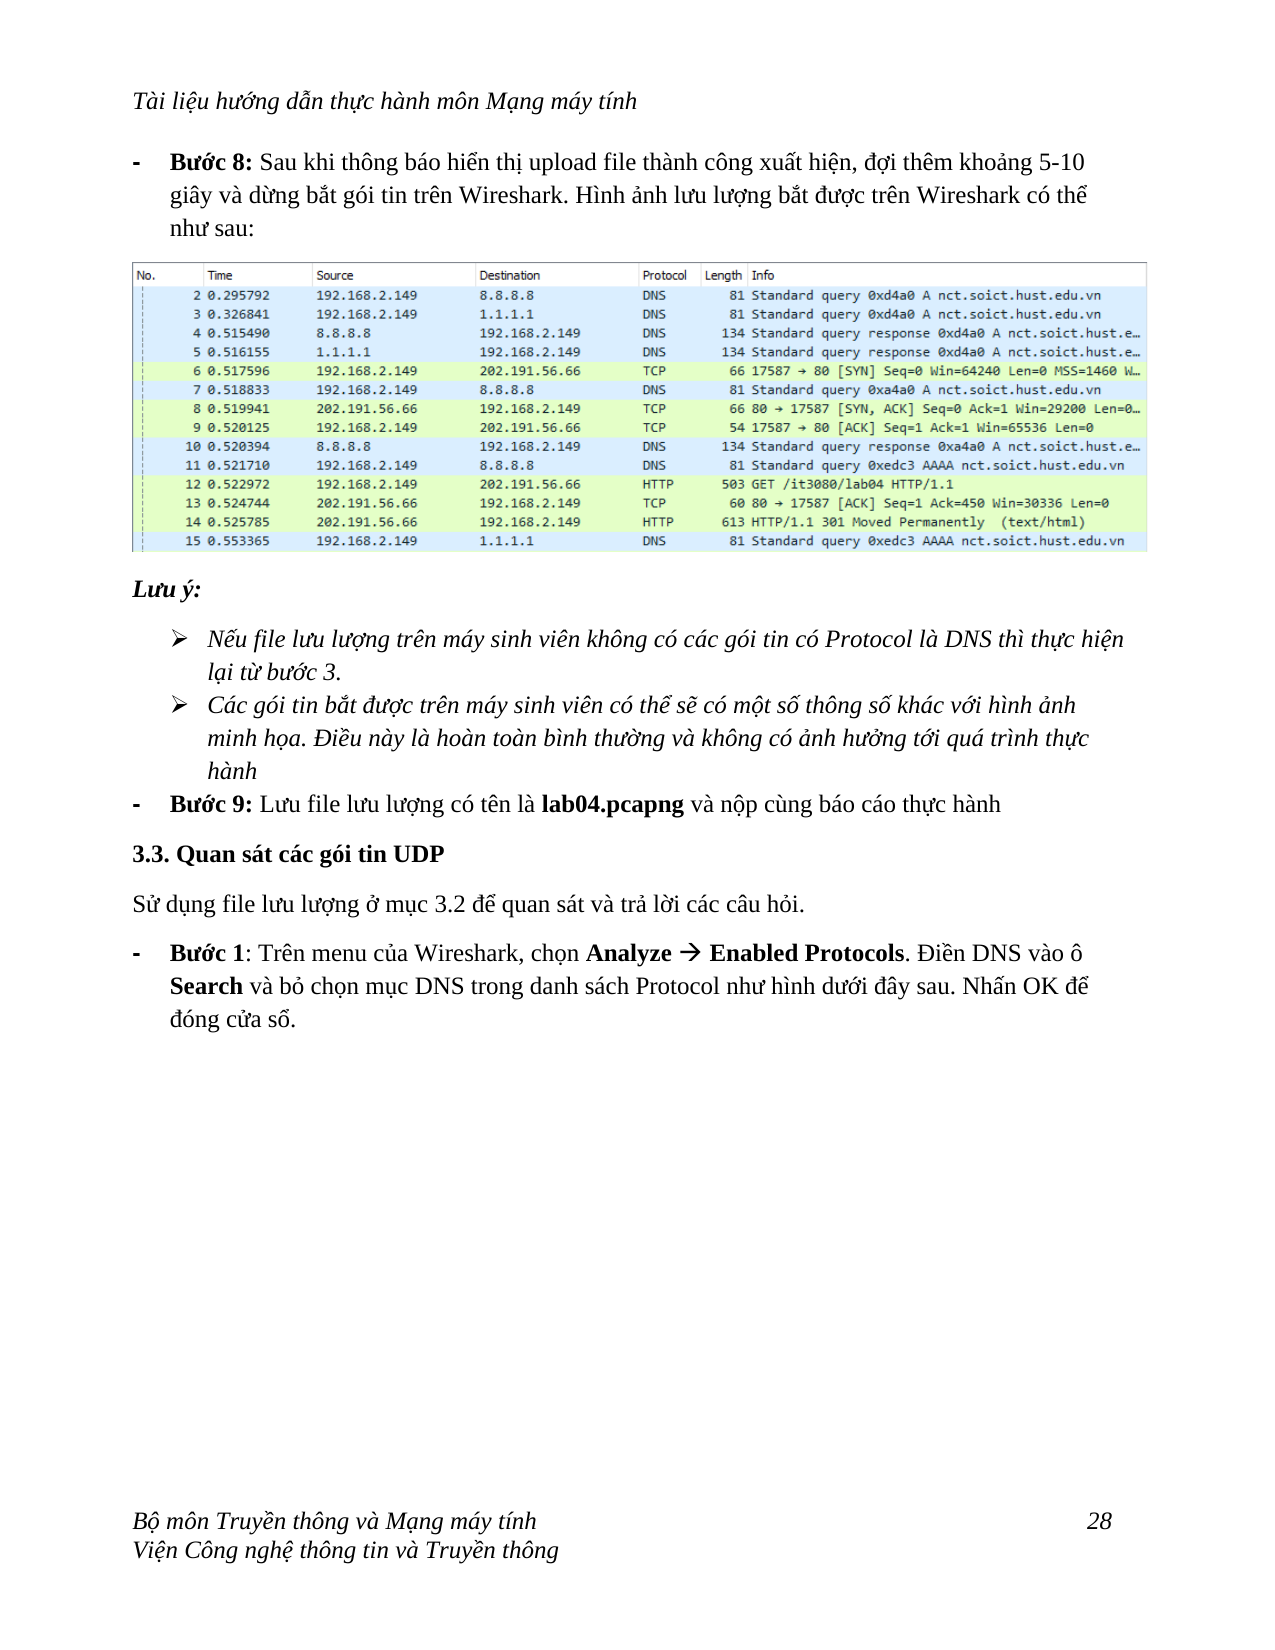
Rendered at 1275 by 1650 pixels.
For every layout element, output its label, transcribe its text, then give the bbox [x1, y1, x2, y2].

list Bước 9: Lưu file lưu lượng có tên là lab04.pcapng và nộp cùng báo cáo thực hành [132, 789, 1125, 818]
list Bước 1: Trên menu của Wireshark, chọn Analyze  Enabled Protocols. Điền DNS vào ô Search và bỏ chọn mục DNS trong danh sách Protocol như hình dưới đây sau. Nhấn OK để đóng cửa sổ. [132, 938, 1125, 1033]
text 3.3. Quan sát các gói tin UDP [132, 839, 1125, 868]
picture [132, 262, 1148, 552]
text Sử dụng file lưu lượng ở mục 3.2 để quan sát và trả lời các câu hỏi. [132, 889, 1125, 917]
list Bước 8: Sau khi thông báo hiển thị upload file thành công xuất hiện, đợi thêm khoảng 5-10 giây và dừng bắt gói tin trên Wireshark. Hình ảnh lưu lượng bắt được trên Wireshark có thể như sau: [132, 147, 1125, 242]
list Các gói tin bắt được trên máy sinh viên có thể sẽ có một số thông số khác với hình ảnh minh họa. Điều này là hoàn toàn bình thường và không có ảnh hưởng tới quá trình thực hành [169, 690, 1125, 785]
list Nếu file lưu lượng trên máy sinh viên không có các gói tin có Protocol là DNS thì thực hiện lại từ bước 3. [169, 624, 1125, 686]
text Lưu ý: [132, 574, 1125, 603]
